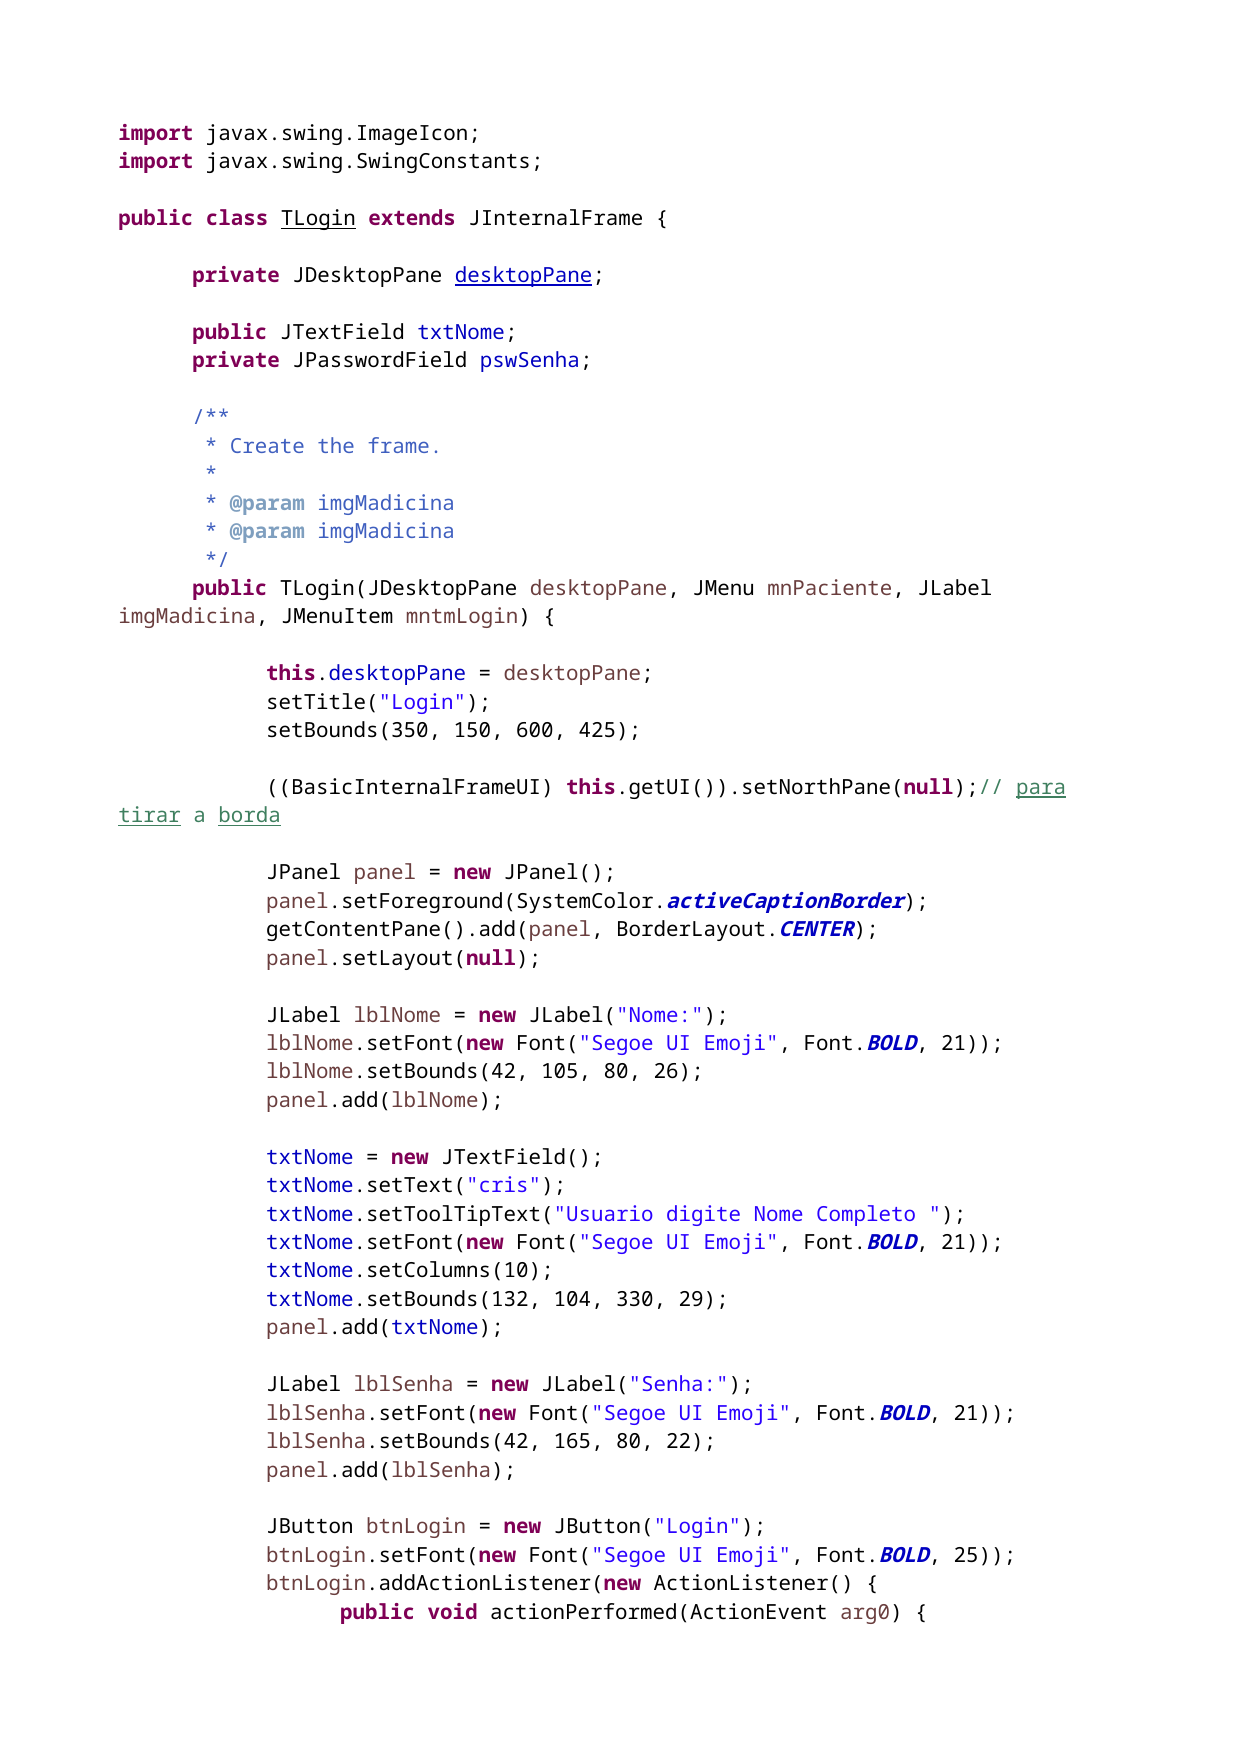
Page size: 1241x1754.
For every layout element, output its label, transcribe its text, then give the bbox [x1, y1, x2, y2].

text import javax.swing.ImageIcon; [118, 118, 1122, 147]
text * @param imgMadicina [118, 488, 1122, 516]
text lblNome.setFont(new Font("Segoe UI Emoji", Font.BOLD, 21)); [118, 1028, 1122, 1057]
text panel.setForeground(SystemColor.activeCaptionBorder); [118, 886, 1122, 914]
text */ [118, 545, 1122, 573]
text private JPasswordField pswSenha; [118, 346, 1122, 374]
text public void actionPerformed(ActionEvent arg0) { [118, 1597, 1122, 1625]
text ((BasicInternalFrameUI) this.getUI()).setNorthPane(null);// para tirar a borda [118, 772, 1122, 829]
text /** [118, 402, 1122, 431]
text lblNome.setBounds(42, 105, 80, 26); [118, 1057, 1122, 1085]
text txtNome.setText("cris"); [118, 1170, 1122, 1199]
text JLabel lblSenha = new JLabel("Senha:"); [118, 1369, 1122, 1398]
text this.desktopPane = desktopPane; [118, 658, 1122, 687]
text panel.add(lblNome); [118, 1085, 1122, 1113]
text public class TLogin extends JInternalFrame { [118, 203, 1122, 232]
text private JDesktopPane desktopPane; [118, 260, 1122, 289]
text lblSenha.setFont(new Font("Segoe UI Emoji", Font.BOLD, 21)); [118, 1398, 1122, 1426]
text txtNome.setToolTipText("Usuario digite Nome Completo "); [118, 1199, 1122, 1227]
text txtNome.setBounds(132, 104, 330, 29); [118, 1284, 1122, 1312]
text txtNome.setFont(new Font("Segoe UI Emoji", Font.BOLD, 21)); [118, 1227, 1122, 1256]
text panel.setLayout(null); [118, 943, 1122, 971]
text setBounds(350, 150, 600, 425); [118, 715, 1122, 744]
text public JTextField txtNome; [118, 317, 1122, 346]
text JPanel panel = new JPanel(); [118, 857, 1122, 886]
text public TLogin(JDesktopPane desktopPane, JMenu mnPaciente, JLabel imgMadicina, JMenuItem mntmLogin) { [118, 573, 1122, 630]
text import javax.swing.SwingConstants; [118, 147, 1122, 175]
text * @param imgMadicina [118, 516, 1122, 545]
text JLabel lblNome = new JLabel("Nome:"); [118, 1000, 1122, 1028]
text btnLogin.setFont(new Font("Segoe UI Emoji", Font.BOLD, 25)); [118, 1540, 1122, 1568]
text panel.add(lblSenha); [118, 1455, 1122, 1483]
text setTitle("Login"); [118, 687, 1122, 715]
text lblSenha.setBounds(42, 165, 80, 22); [118, 1426, 1122, 1455]
text * [118, 459, 1122, 488]
text btnLogin.addActionListener(new ActionListener() { [118, 1568, 1122, 1597]
text txtNome.setColumns(10); [118, 1256, 1122, 1284]
text getContentPane().add(panel, BorderLayout.CENTER); [118, 914, 1122, 943]
text txtNome = new JTextField(); [118, 1142, 1122, 1170]
text JButton btnLogin = new JButton("Login"); [118, 1512, 1122, 1540]
text panel.add(txtNome); [118, 1312, 1122, 1341]
text * Create the frame. [118, 431, 1122, 459]
